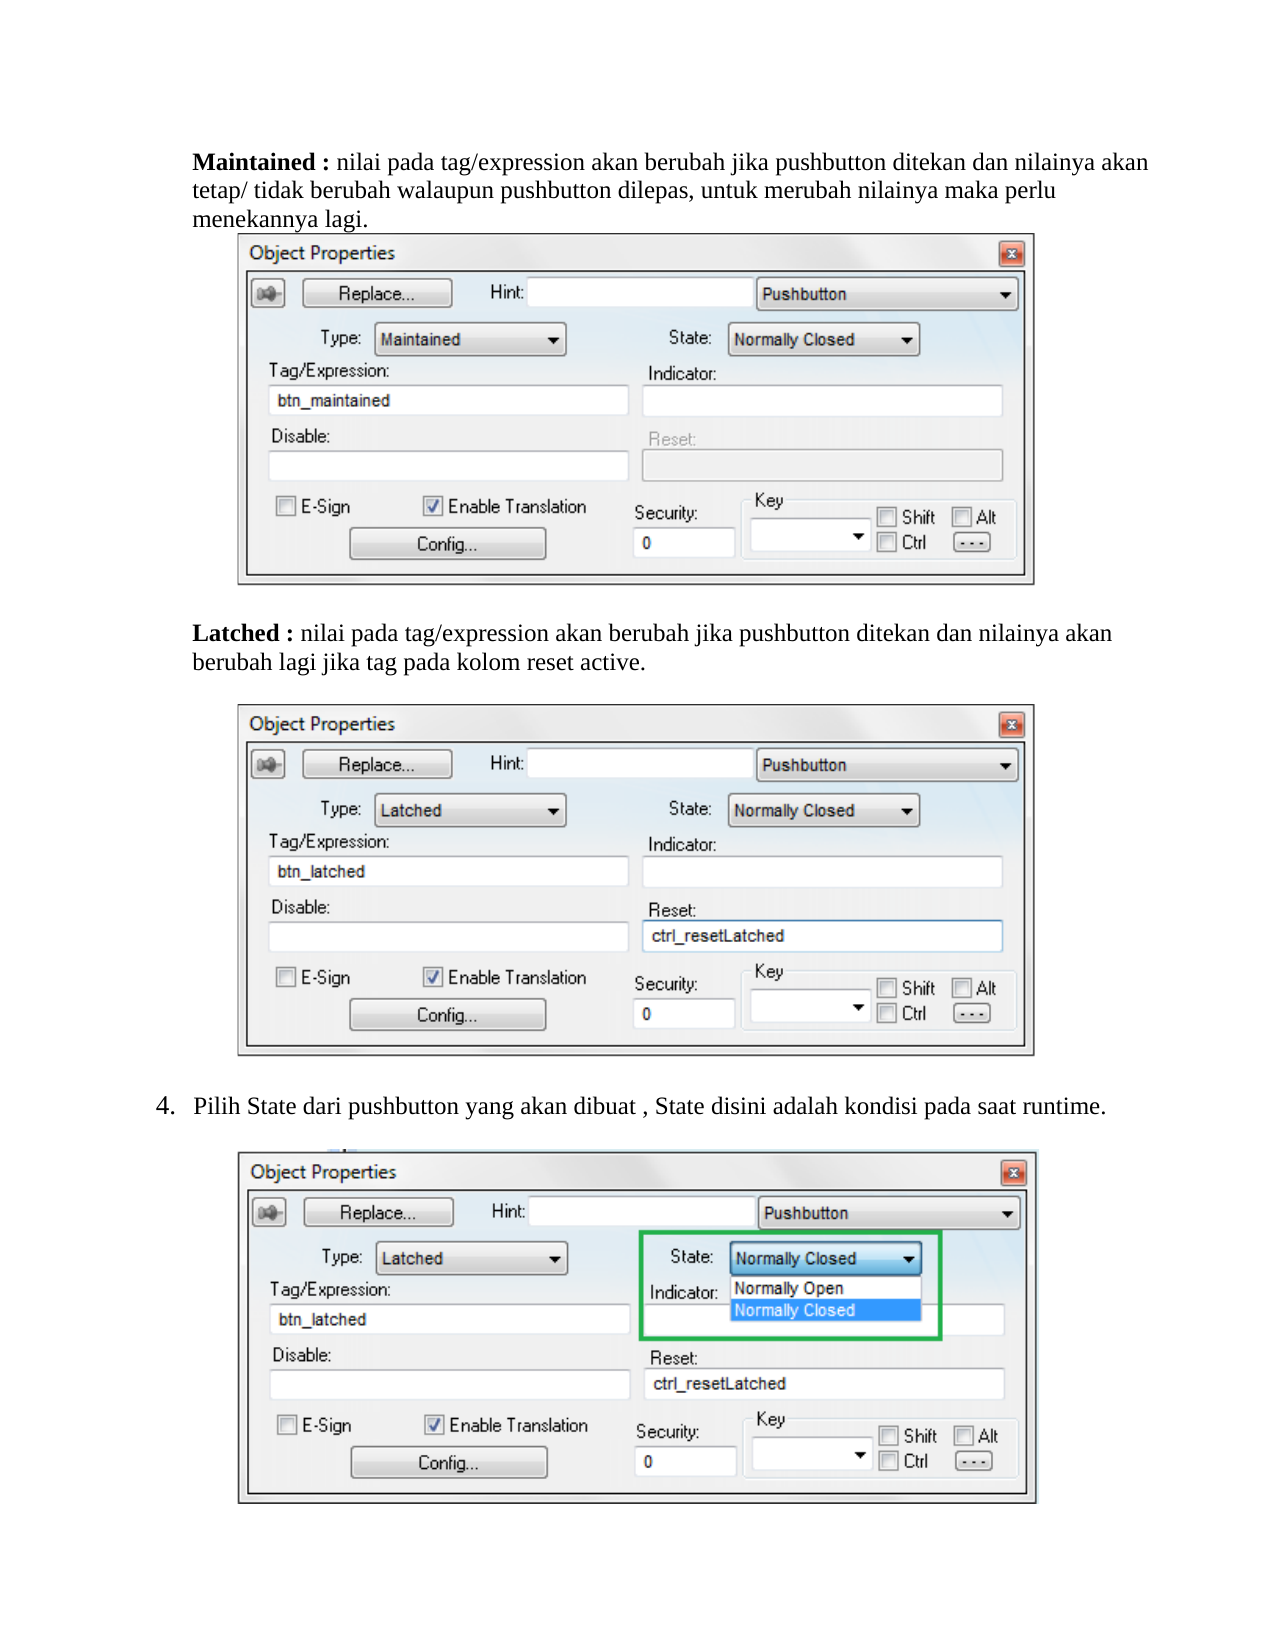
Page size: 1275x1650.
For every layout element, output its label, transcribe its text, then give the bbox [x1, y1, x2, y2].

list Pilih State dari pushbutton yang akan dibuat , State disini adalah kondisi pada saat runtime. [156, 1089, 1157, 1121]
picture [237, 233, 1038, 590]
text Latched : nilai pada tag/expression akan berubah jika pushbutton ditekan dan nilainya akan berubah lagi jika tag pada kolom reset active. [118, 618, 1157, 676]
picture [236, 1149, 1040, 1504]
text Maintained : nilai pada tag/expression akan berubah jika pushbutton ditekan dan nilainya akan tetap/ tidak berubah walaupun pushbutton dilepas, untuk merubah nilainya maka perlu menekannya lagi. [118, 147, 1157, 233]
picture [237, 704, 1038, 1061]
